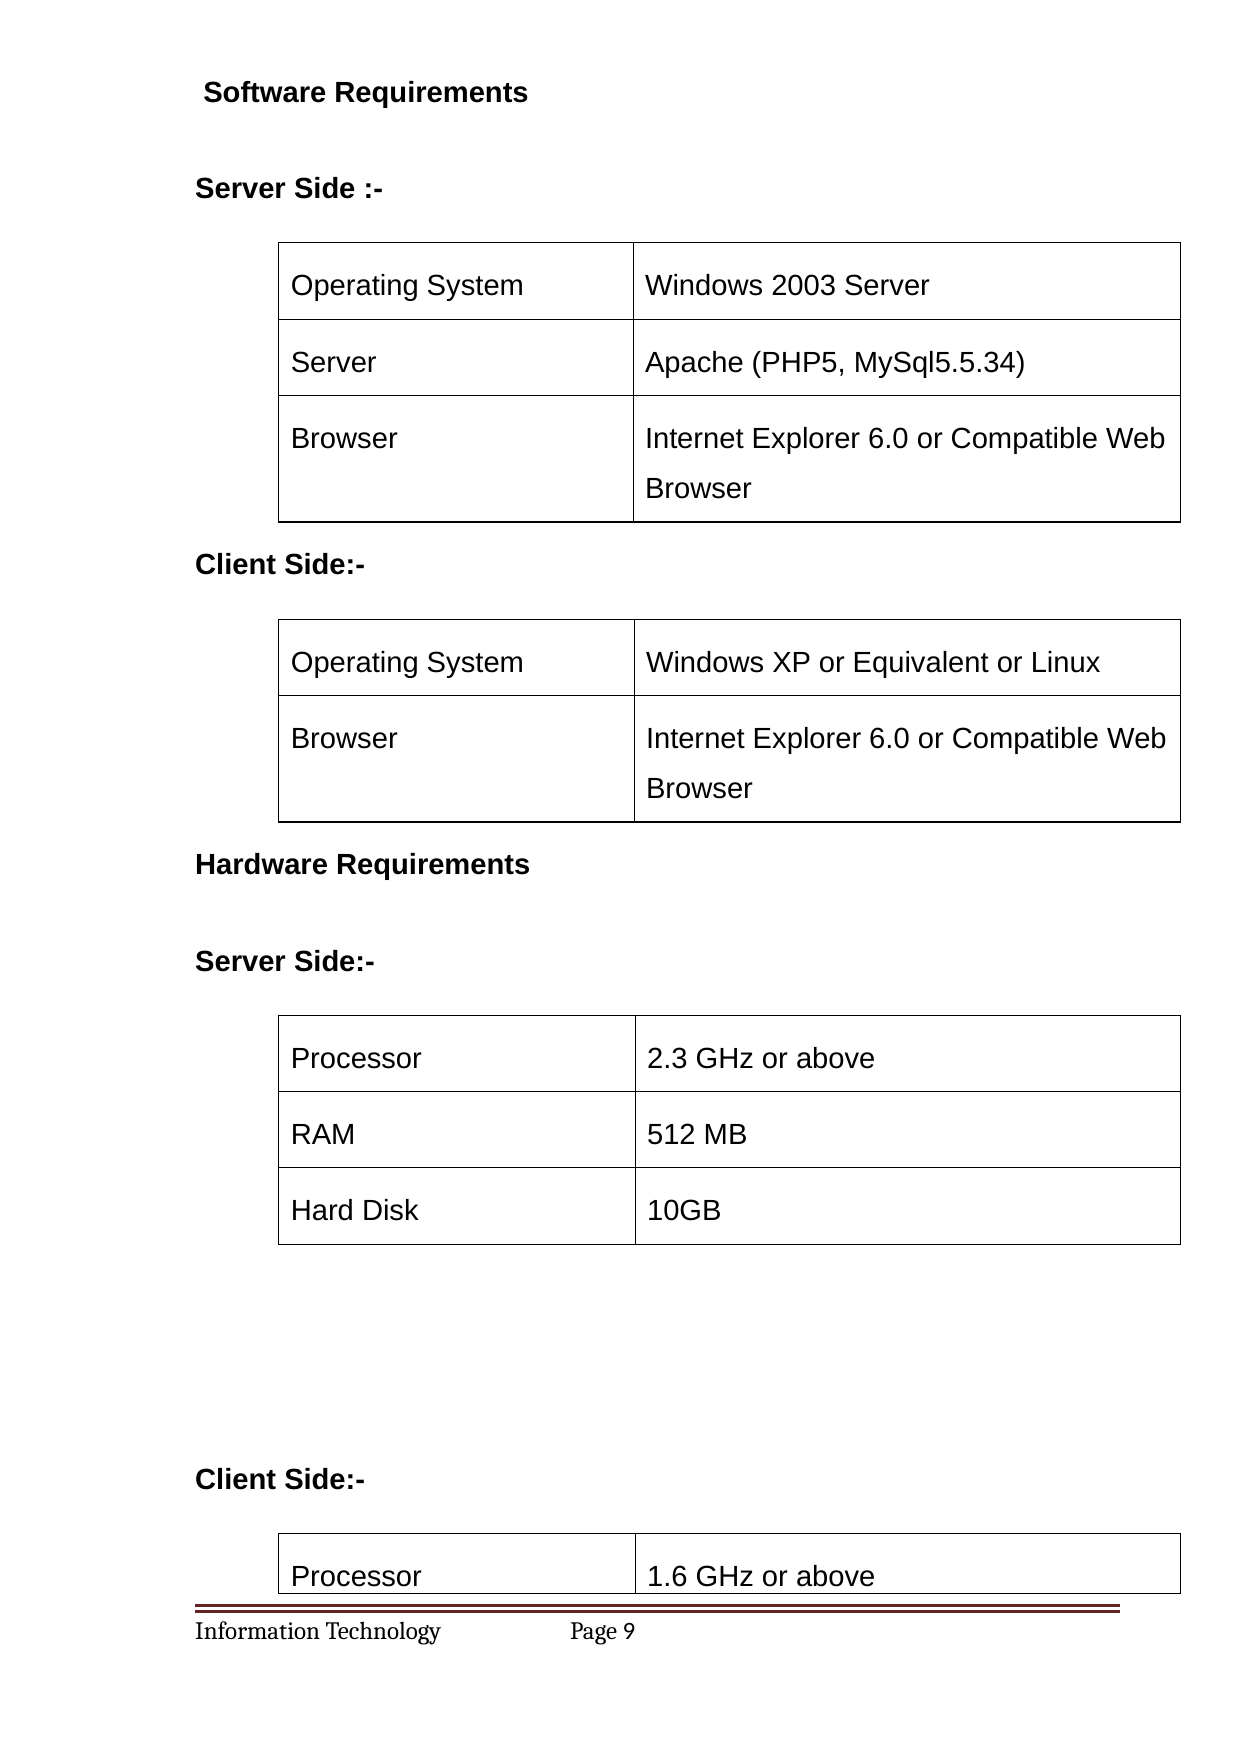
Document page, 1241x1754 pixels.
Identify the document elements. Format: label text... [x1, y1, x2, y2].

table_header Processor [279, 1534, 635, 1592]
table_cell Apache (PHP5, MySql5.5.34) [634, 320, 1180, 395]
table_header Operating System [279, 620, 634, 695]
table_cell Browser [279, 396, 633, 521]
text Server Side:- [195, 943, 1120, 977]
table_header Processor [279, 1016, 635, 1091]
text Client Side:- [195, 1462, 1120, 1495]
table_cell Browser [279, 696, 634, 821]
table_cell Internet Explorer 6.0 or Compatible Web Browser [634, 396, 1180, 521]
table_header 1.6 GHz or above [636, 1534, 1180, 1592]
table_cell 10GB [636, 1168, 1180, 1243]
text Hardware Requirements [195, 847, 1120, 881]
table_header 2.3 GHz or above [636, 1016, 1180, 1091]
text Client Side:- [195, 547, 1120, 581]
table_header Windows XP or Equivalent or Linux [635, 620, 1180, 695]
table_header Windows 2003 Server [634, 243, 1180, 318]
table_cell Internet Explorer 6.0 or Compatible Web Browser [635, 696, 1180, 821]
table_cell RAM [279, 1092, 635, 1167]
table_cell Server [279, 320, 633, 395]
table_cell Hard Disk [279, 1168, 635, 1243]
table_cell 512 MB [636, 1092, 1180, 1167]
text Software Requirements [195, 75, 1120, 108]
table_header Operating System [279, 243, 633, 318]
text Server Side :- [195, 171, 1120, 205]
